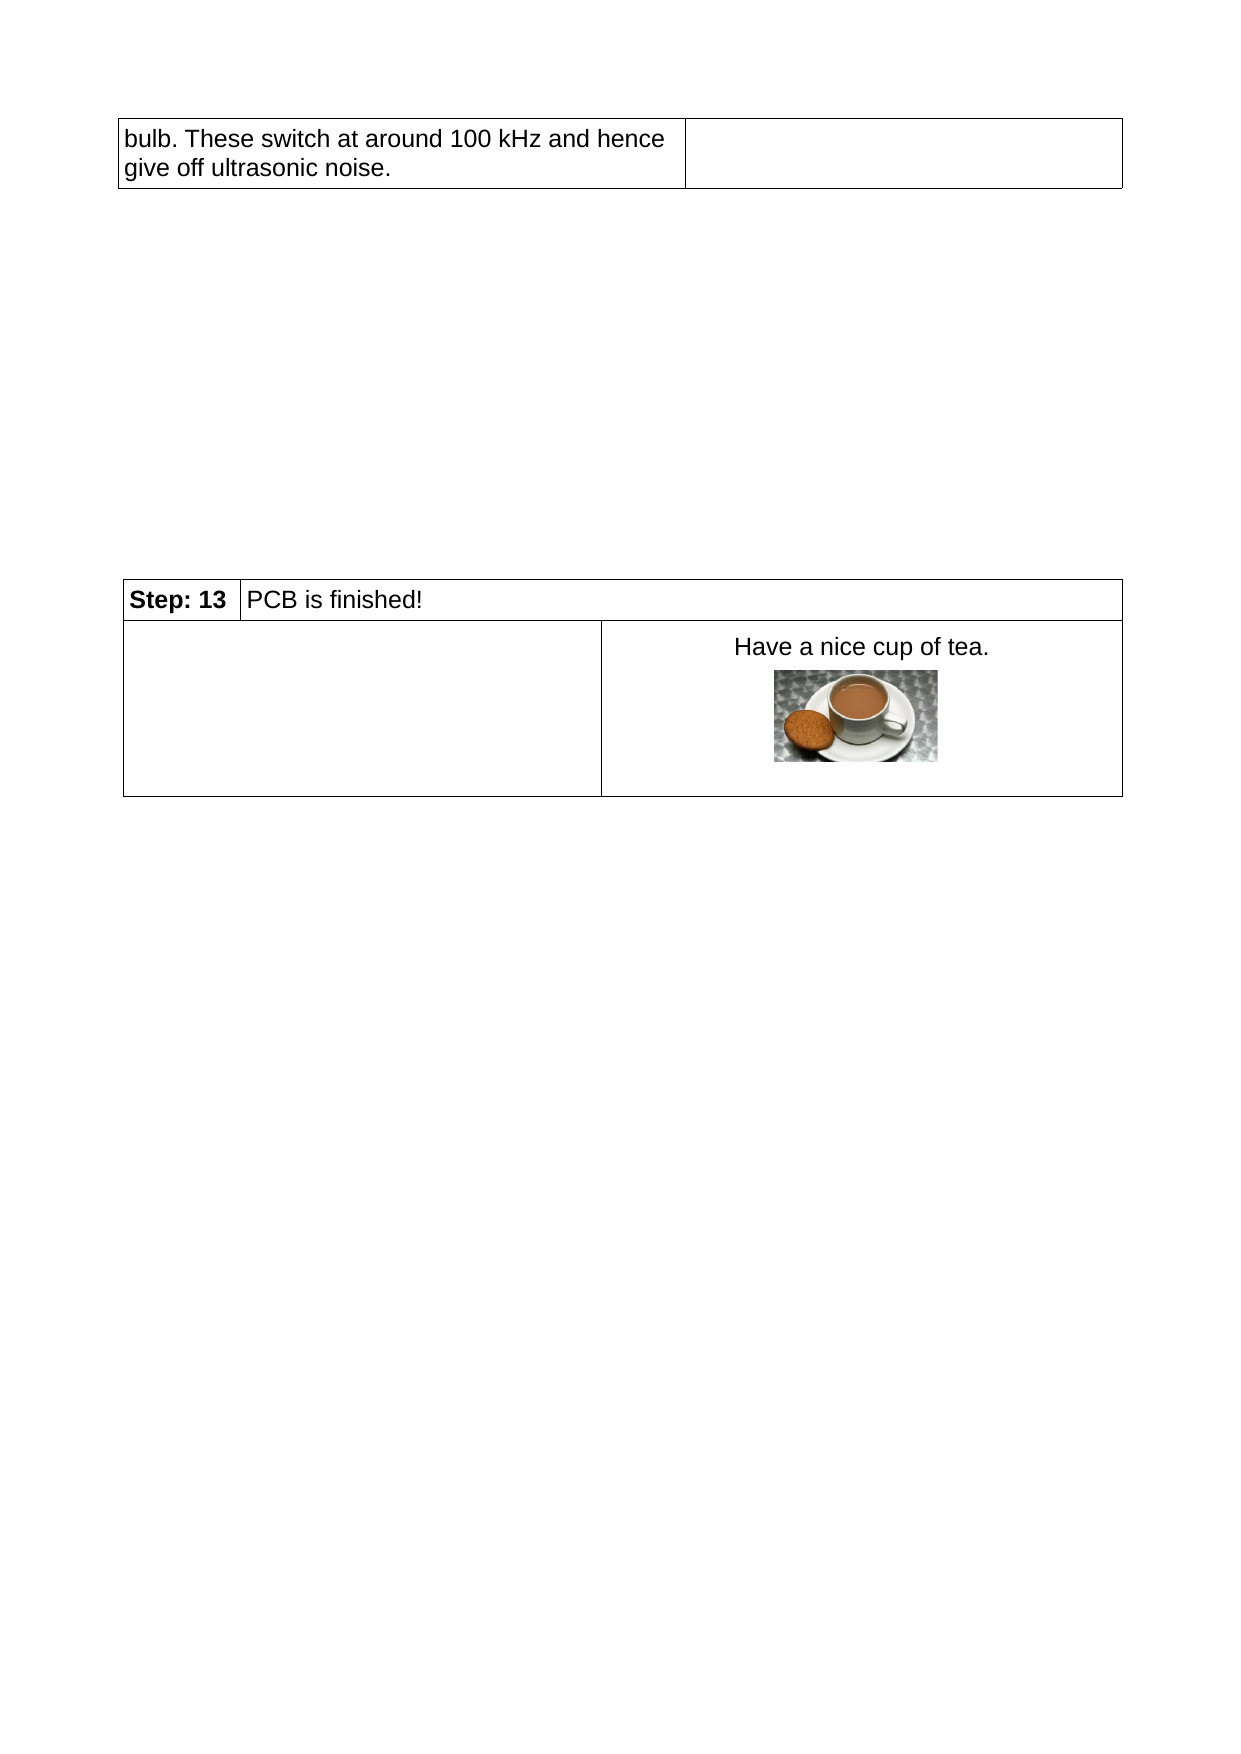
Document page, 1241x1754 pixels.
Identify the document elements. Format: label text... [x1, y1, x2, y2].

table_header PCB is finished! [241, 580, 1122, 619]
table_cell bulb. These switch at around 100 kHz and hence give off ultrasonic noise. [119, 119, 685, 188]
table_cell Have a nice cup of tea. [602, 621, 1122, 796]
table_header Step: 13 [124, 580, 240, 619]
table_cell [124, 621, 601, 796]
picture [774, 670, 938, 762]
table_cell [686, 119, 1122, 188]
